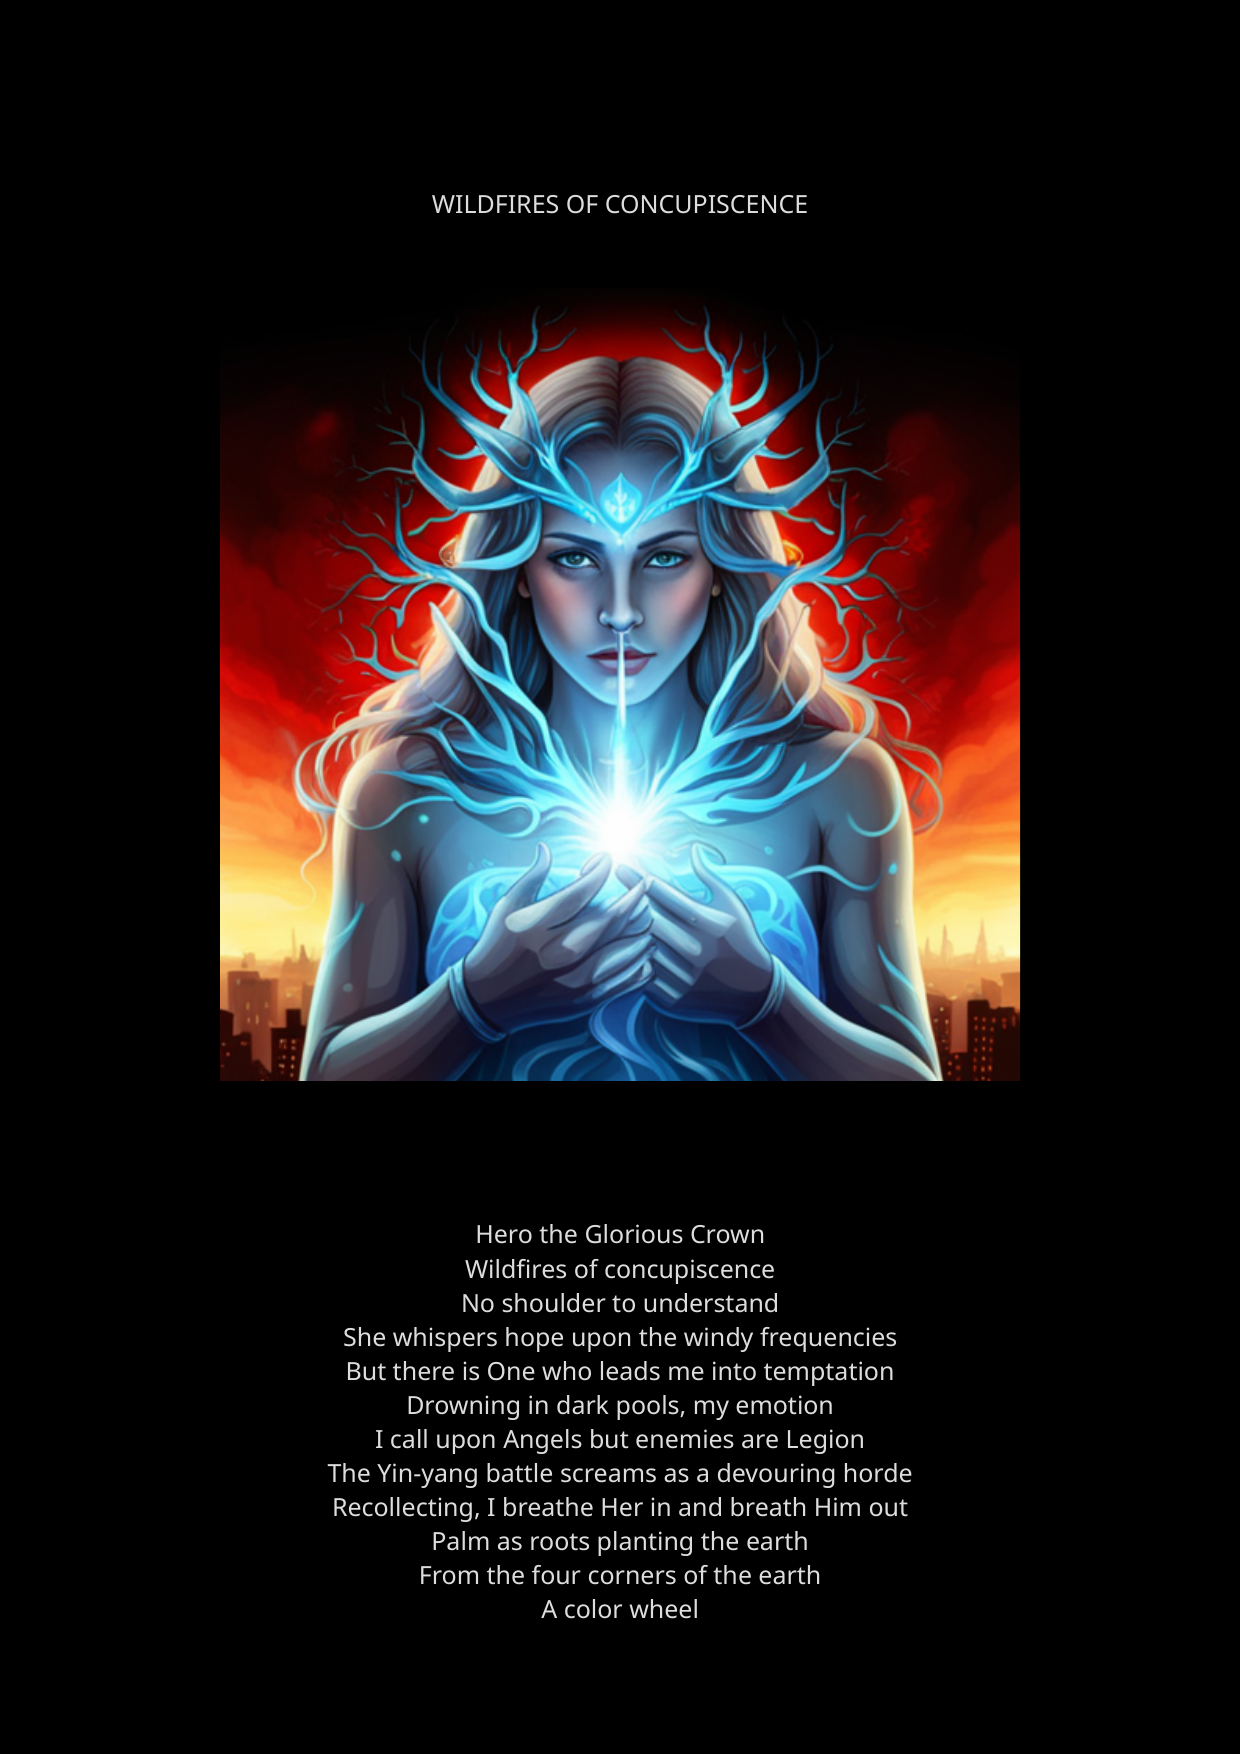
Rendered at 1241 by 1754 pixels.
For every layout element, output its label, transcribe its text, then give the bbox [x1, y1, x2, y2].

text She whispers hope upon the windy frequencies [118, 1319, 1122, 1353]
text From the four corners of the earth [118, 1558, 1122, 1592]
text Drowning in dark pools, my emotion [118, 1387, 1122, 1422]
text Recollecting, I breathe Her in and breath Him out [118, 1490, 1122, 1524]
text A color wheel [118, 1592, 1122, 1626]
text Palm as roots planting the earth [118, 1524, 1122, 1558]
text WILDFIRES OF CONCUPISCENCE [118, 186, 1122, 220]
text But there is One who leads me into temptation [118, 1353, 1122, 1387]
picture [220, 288, 1020, 1081]
text Wildfires of concupiscence [118, 1251, 1122, 1285]
text The Yin-yang battle screams as a devouring horde [118, 1456, 1122, 1490]
text I call upon Angels but enemies are Legion [118, 1422, 1122, 1456]
text No shoulder to understand [118, 1285, 1122, 1319]
text Hero the Glorious Crown [118, 1217, 1122, 1251]
